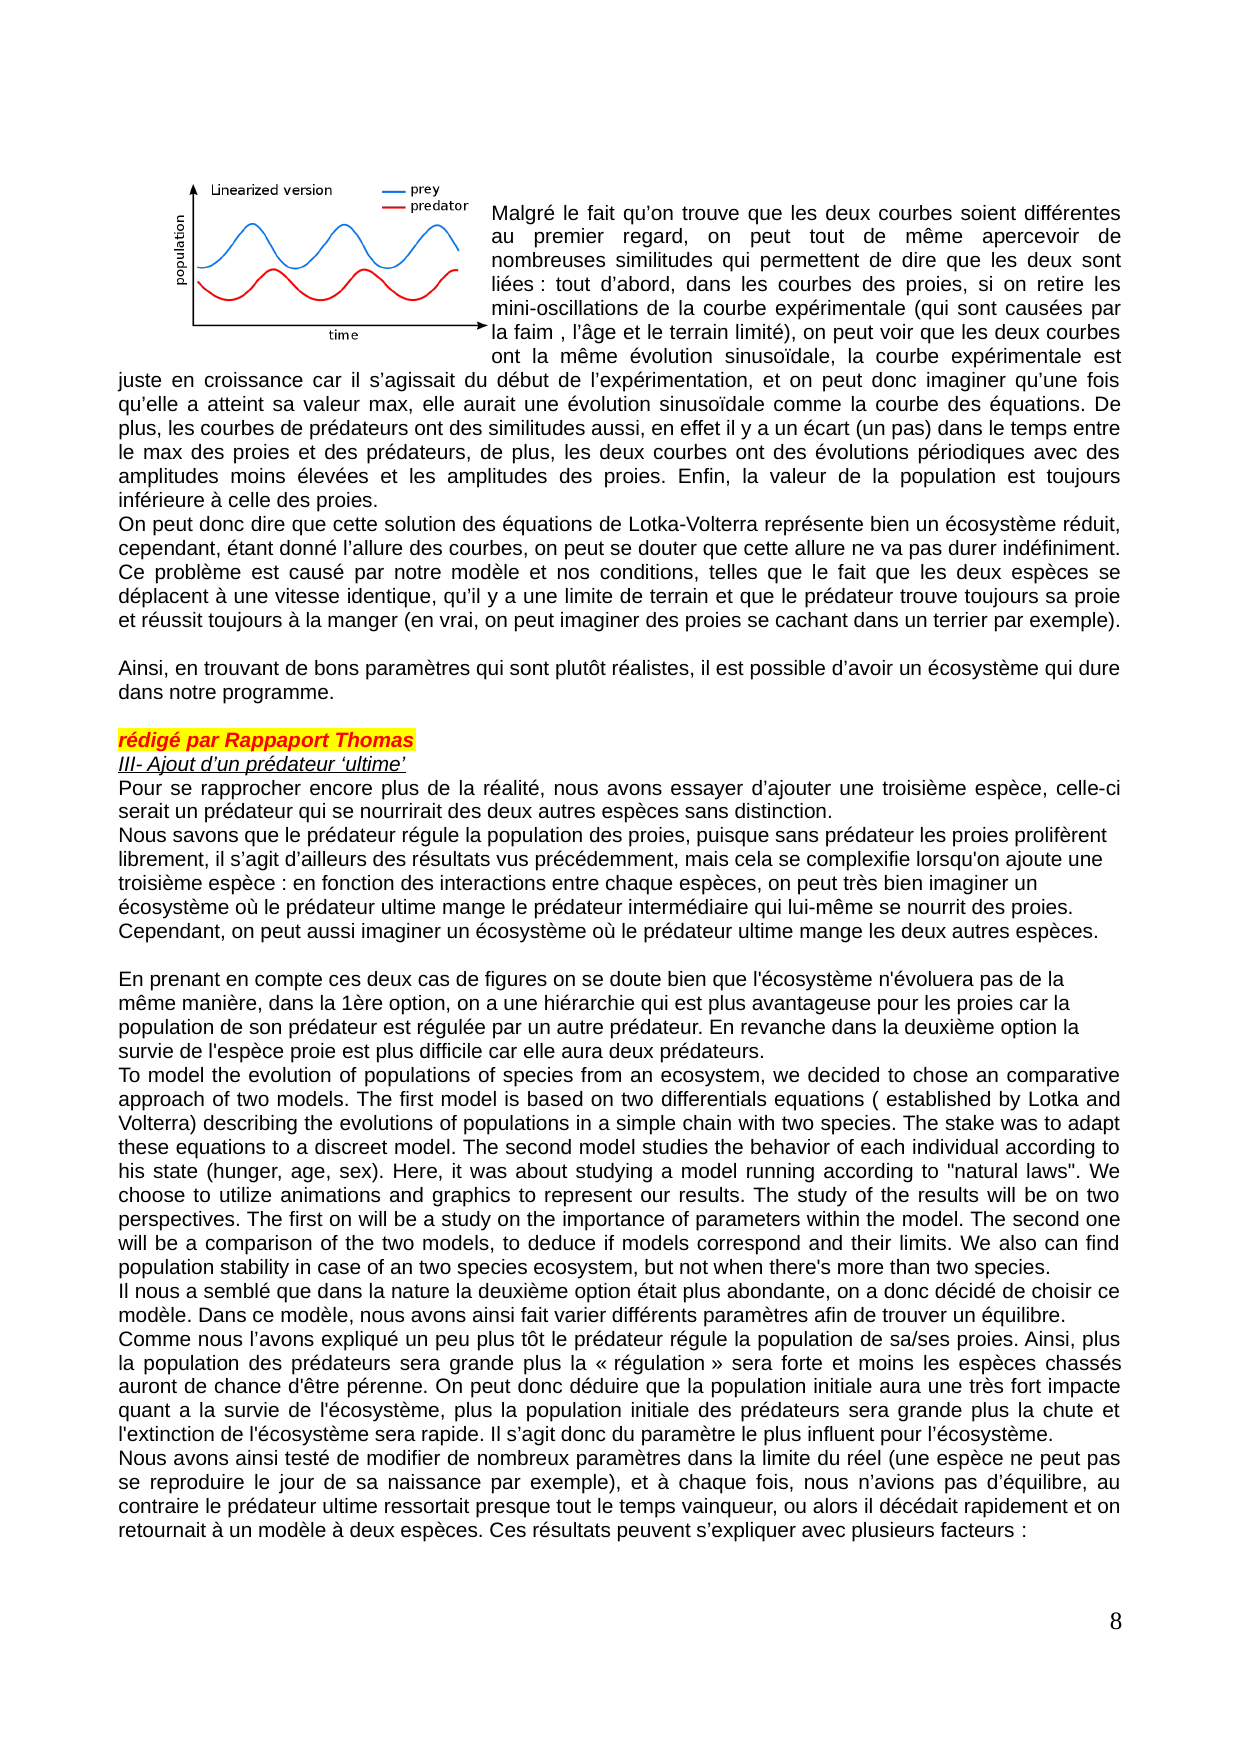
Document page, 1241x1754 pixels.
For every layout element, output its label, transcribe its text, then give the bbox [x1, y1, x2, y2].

text Il nous a semblé que dans la nature la deuxième option était plus abondante, on a donc décidé de choisir ce modèle. Dans ce modèle, nous avons ainsi fait varier différents paramètres afin de trouver un équilibre. [118, 1278, 1122, 1326]
text En prenant en compte ces deux cas de figures on se doute bien que l'écosystème n'évoluera pas de la même manière, dans la 1ère option, on a une hiérarchie qui est plus avantageuse pour les proies car la population de son prédateur est régulée par un autre prédateur. En revanche dans la deuxième option la survie de l'espèce proie est plus difficile car elle aura deux prédateurs. [118, 967, 1122, 1063]
text To model the evolution of populations of species from an ecosystem, we decided to chose an comparative approach of two models. The first model is based on two differentials equations ( established by Lotka and Volterra) describing the evolutions of populations in a simple chain with two species. The stake was to adapt these equations to a discreet model. The second model studies the behavior of each individual according to his state (hunger, age, sex). Here, it was about studying a model running according to "natural laws". We choose to utilize animations and graphics to represent our results. The study of the results will be on two perspectives. The first on will be a study on the importance of parameters within the model. The second one will be a comparison of the two models, to deduce if models correspond and their limits. We also can find population stability in case of an two species ecosystem, but not when there's more than two species. [118, 1063, 1122, 1278]
text Comme nous l’avons expliqué un peu plus tôt le prédateur régule la population de sa/ses proies. Ainsi, plus la population des prédateurs sera grande plus la « régulation » sera forte et moins les espèces chassés auront de chance d'être pérenne. On peut donc déduire que la population initiale aura une très fort impacte quant a la survie de l'écosystème, plus la population initiale des prédateurs sera grande plus la chute et l'extinction de l'écosystème sera rapide. Il s’agit donc du paramètre le plus influent pour l’écosystème. [118, 1326, 1122, 1446]
text Pour se rapprocher encore plus de la réalité, nous avons essayer d’ajouter une troisième espèce, celle-ci serait un prédateur qui se nourrirait des deux autres espèces sans distinction. [118, 775, 1122, 823]
text On peut donc dire que cette solution des équations de Lotka-Volterra représente bien un écosystème réduit, cependant, étant donné l’allure des courbes, on peut se douter que cette allure ne va pas durer indéfiniment. Ce problème est causé par notre modèle et nos conditions, telles que le fait que les deux espèces se déplacent à une vitesse identique, qu’il y a une limite de terrain et que le prédateur trouve toujours sa proie et réussit toujours à la manger (en vrai, on peut imaginer des proies se cachant dans un terrier par exemple). [118, 512, 1122, 632]
picture [169, 177, 492, 347]
text III- Ajout d’un prédateur ‘ultime’ [118, 751, 1122, 775]
text Nous avons ainsi testé de modifier de nombreux paramètres dans la limite du réel (une espèce ne peut pas se reproduire le jour de sa naissance par exemple), et à chaque fois, nous n’avions pas d’équilibre, au contraire le prédateur ultime ressortait presque tout le temps vainqueur, ou alors il décédait rapidement et on retournait à un modèle à deux espèces. Ces résultats peuvent s’expliquer avec plusieurs facteurs : [118, 1446, 1122, 1542]
text Ainsi, en trouvant de bons paramètres qui sont plutôt réalistes, il est possible d’avoir un écosystème qui dure dans notre programme. [118, 656, 1122, 703]
text Nous savons que le prédateur régule la population des proies, puisque sans prédateur les proies prolifèrent librement, il s’agit d’ailleurs des résultats vus précédemment, mais cela se complexifie lorsqu'on ajoute une troisième espèce : en fonction des interactions entre chaque espèces, on peut très bien imaginer un écosystème où le prédateur ultime mange le prédateur intermédiaire qui lui-même se nourrit des proies. Cependant, on peut aussi imaginer un écosystème où le prédateur ultime mange les deux autres espèces. [118, 823, 1122, 943]
text rédigé par Rappaport Thomas [118, 727, 1122, 751]
text Malgré le fait qu’on trouve que les deux courbes soient différentes au premier regard, on peut tout de même apercevoir de nombreuses similitudes qui permettent de dire que les deux sont liées : tout d’abord, dans les courbes des proies, si on retire les mini-oscillations de la courbe expérimentale (qui sont causées par la faim , l’âge et le terrain limité), on peut voir que les deux courbes ont la même évolution sinusoïdale, la courbe expérimentale est juste en croissance car il s’agissait du début de l’expérimentation, et on peut donc imaginer qu’une fois qu’elle a atteint sa valeur max, elle aurait une évolution sinusoïdale comme la courbe des équations. De plus, les courbes de prédateurs ont des similitudes aussi, en effet il y a un écart (un pas) dans le temps entre le max des proies et des prédateurs, de plus, les deux courbes ont des évolutions périodiques avec des amplitudes moins élevées et les amplitudes des proies. Enfin, la valeur de la population est toujours inférieure à celle des proies. [118, 200, 1122, 512]
